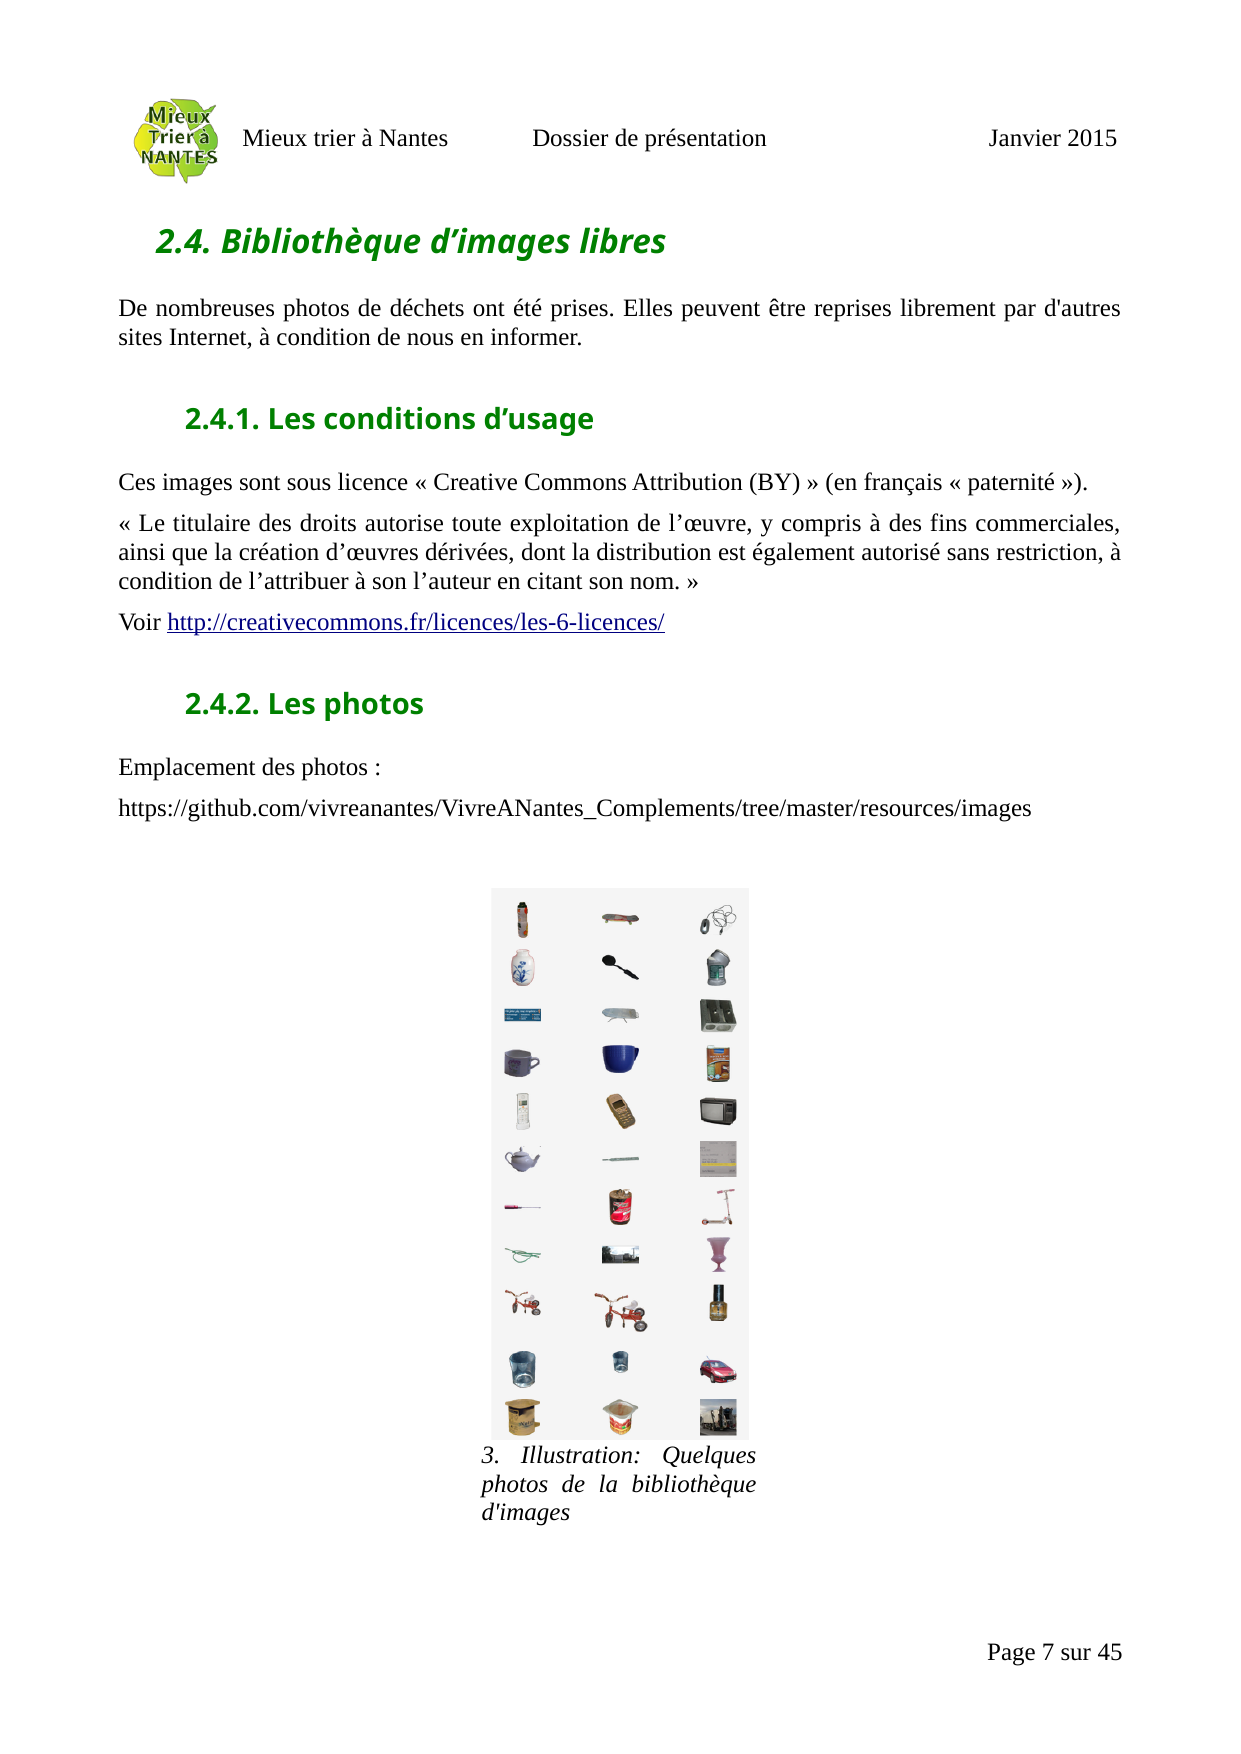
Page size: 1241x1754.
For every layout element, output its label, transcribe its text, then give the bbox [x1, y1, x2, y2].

picture [491, 888, 749, 1440]
text « Le titulaire des droits autorise toute exploitation de l’œuvre, y compris à des fins commerciales, ainsi que la création d’œuvres dérivées, dont la distribution est également autorisé sans restriction, à condition de l’attribuer à son l’auteur en citant son nom. » [118, 508, 1122, 594]
text Emplacement des photos : [118, 752, 1122, 781]
text Ces images sont sous licence « Creative Commons Attribution (BY) » (en français « paternité »). [118, 467, 1122, 496]
text 3. Illustration: Quelques photos de la bibliothèque d'images [481, 888, 759, 1526]
subtitle Les photos [148, 683, 1122, 723]
text https://github.com/vivreanantes/VivreANantes_Complements/tree/master/resources/images [118, 793, 1122, 822]
subtitle Bibliothèque d’images libres [148, 218, 1122, 264]
picture [131, 95, 221, 185]
text Voir http://creativecommons.fr/licences/les-6-licences/ [118, 607, 1122, 636]
subtitle Les conditions d’usage [148, 398, 1122, 438]
text De nombreuses photos de déchets ont été prises. Elles peuvent être reprises librement par d'autres sites Internet, à condition de nous en informer. [118, 293, 1122, 351]
